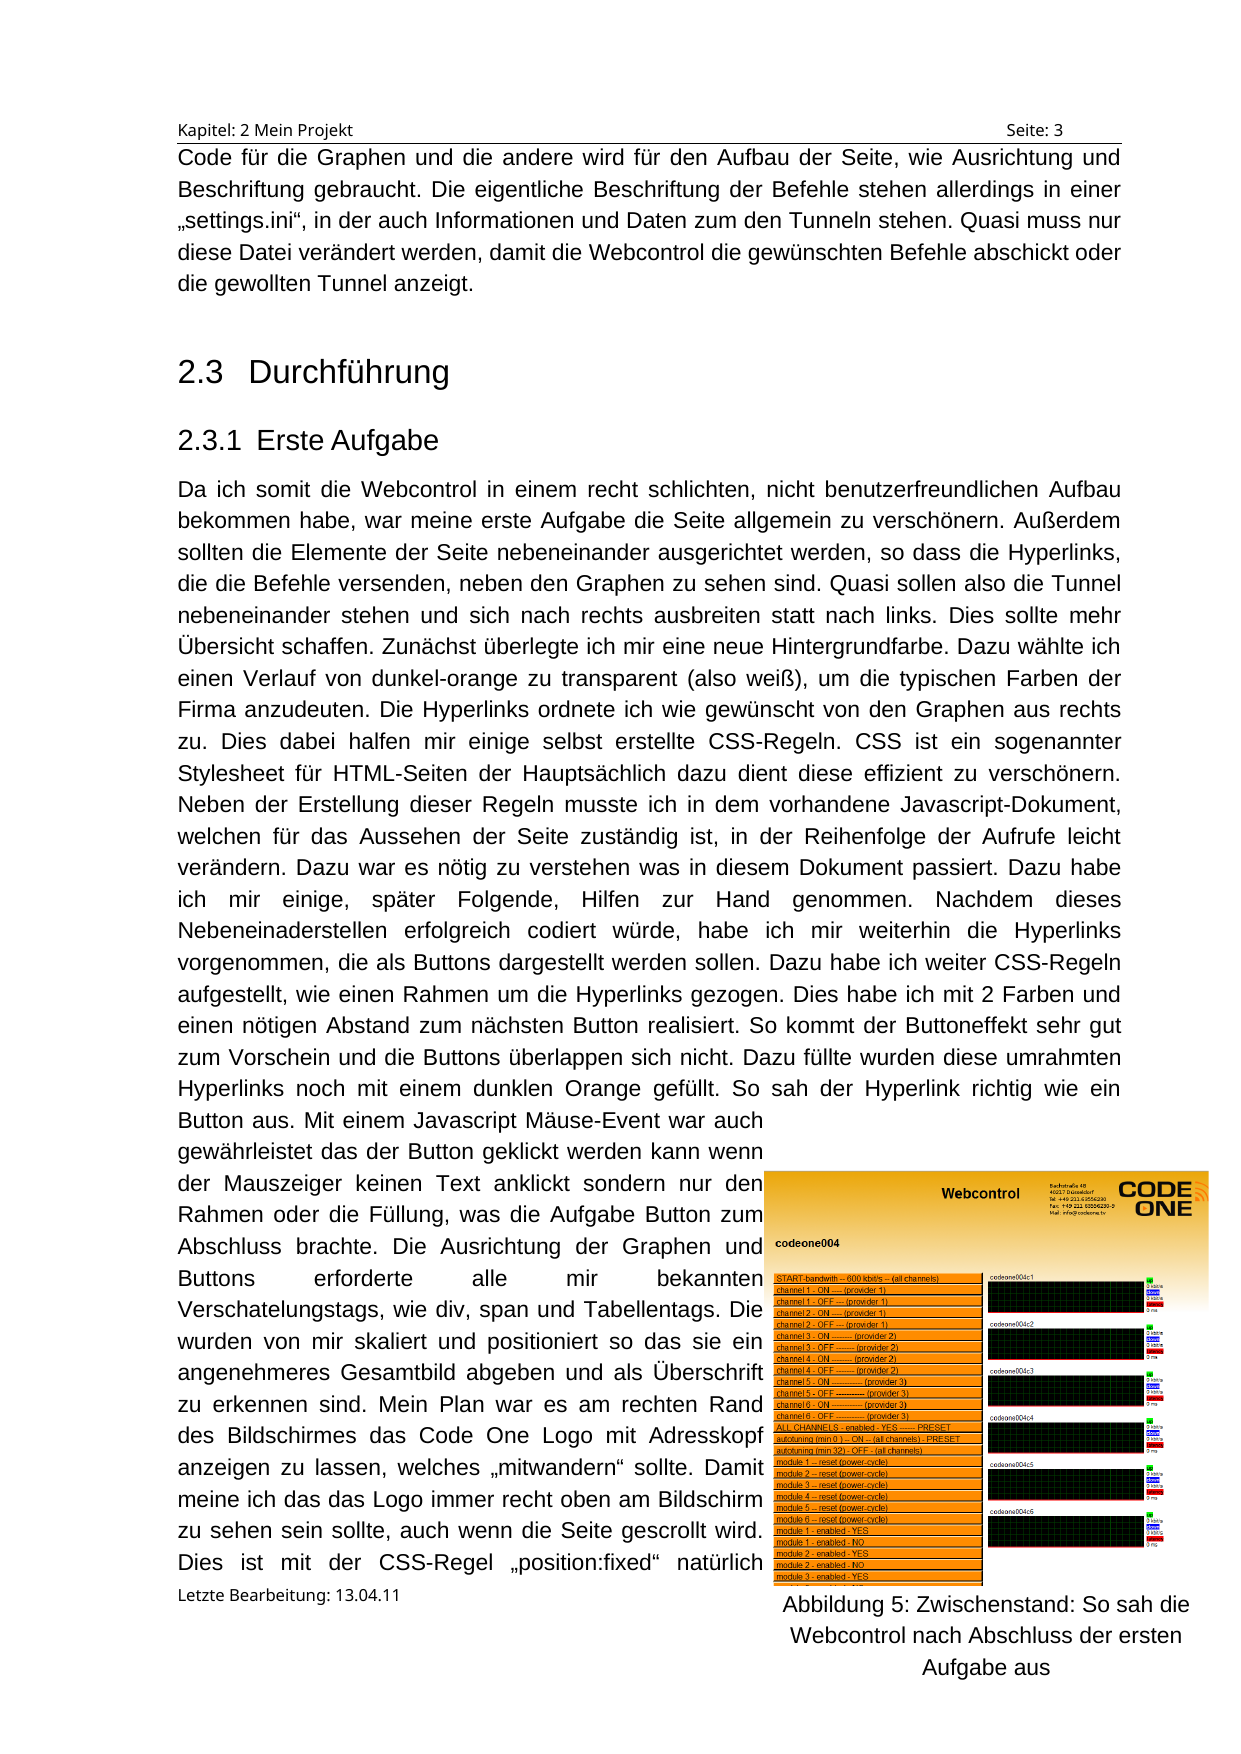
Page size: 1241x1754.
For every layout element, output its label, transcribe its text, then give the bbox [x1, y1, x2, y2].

subtitle Durchführung [177, 352, 1122, 390]
text Die Webseite besaß zunächst weißen Hintergrund auf dem verschiedene „Tunnel“ zu sehen waren. Tunnel beschreiben die Verbindung der 6 Module eines Routers zum Rechenzentrum. Über diesen Tunnel „läuft“ quasi das Videosignal. Jeder der Tunnel besitzt eine Bezeichnung, die über dem jeweiligen Tunnel in der Webcontrol angezeigt werden. Direkt darunter zeigen 6 Graphen den Zustand der dazugehörenden Module des Routers. Beschrieben werden dort graphisch die Up und Download werte und die Latenz des Videosignals. Die Latenz, Latenzzeit oder auch Verzögerungszeit beschreibt den Zeitraum zwischen einem verborgenen Ereignis und dem Eintreten einer sichtbaren Reaktion darauf. Die Latenz wird somit in Millisekunden angegeben. Der aktuelle Wert der Latenz aber auch der Up- und Download, dessen Einheit in kbit/s angegeben sind, kann jeweils neben den Graphen betrachtet werden. Zusätzlich sind die Graphen nochmals mit einer eigenen Überschrift beschriftet. Die Hyperlinks, die sich unter den Graphen befinden, sind die Steuerelemente der Module. Sie senden Befehle über das Netzwerk an den Encoder der diese interpretiert und aufführt. Dabei kann man beispielsweise einzelne Module an oder ausstellen oder einstellen, dass die Latenz eines Moduls sich nicht über einen Wert befinden darf. Die gesamte Webseite wird von einer „control.exe“ erstellt. Diese nimmt übernimmt den Inhalt zunächst zweier txt-Dateien, in denen Header und Schluss der Webseite in HTML-Code stehen. Der restliche Inhalt der Seite wird aus 2 Javascript Dateien „gebaut“. Dabei beinhaltet die eine Datei den Code für die Graphen und die andere wird für den Aufbau der Seite, wie Ausrichtung und Beschriftung gebraucht. Die eigentliche Beschriftung der Befehle stehen allerdings in einer „settings.ini“, in der auch Informationen und Daten zum den Tunneln stehen. Quasi muss nur diese Datei verändert werden, damit die Webcontrol die gewünschten Befehle abschickt oder die gewollten Tunnel anzeigt. [177, 144, 1122, 297]
subtitle Erste Aufgabe [177, 423, 1122, 456]
text Da ich somit die Webcontrol in einem recht schlichten, nicht benutzerfreundlichen Aufbau bekommen habe, war meine erste Aufgabe die Seite allgemein zu verschönern. Außerdem sollten die Elemente der Seite nebeneinander ausgerichtet werden, so dass die Hyperlinks, die die Befehle versenden, neben den Graphen zu sehen sind. Quasi sollen also die Tunnel nebeneinander stehen und sich nach rechts ausbreiten statt nach links. Dies sollte mehr Übersicht schaffen. Zunächst überlegte ich mir eine neue Hintergrundfarbe. Dazu wählte ich einen Verlauf von dunkel-orange zu transparent (also weiß), um die typischen Farben der Firma anzudeuten. Die Hyperlinks ordnete ich wie gewünscht von den Graphen aus rechts zu. Dies dabei halfen mir einige selbst erstellte CSS-Regeln. CSS ist ein sogenannter Stylesheet für HTML-Seiten der Hauptsächlich dazu dient diese effizient zu verschönern. Neben der Erstellung dieser Regeln musste ich in dem vorhandene Javascript-Dokument, welchen für das Aussehen der Seite zuständig ist, in der Reihenfolge der Aufrufe leicht verändern. Dazu war es nötig zu verstehen was in diesem Dokument passiert. Dazu habe ich mir einige, später Folgende, Hilfen zur Hand genommen. Nachdem dieses Nebeneinaderstellen erfolgreich codiert würde, habe ich mir weiterhin die Hyperlinks vorgenommen, die als Buttons dargestellt werden sollen. Dazu habe ich weiter CSS-Regeln aufgestellt, wie einen Rahmen um die Hyperlinks gezogen. Dies habe ich mit 2 Farben und einen nötigen Abstand zum nächsten Button realisiert. So kommt der Buttoneffekt sehr gut zum Vorschein und die Buttons überlappen sich nicht. Dazu füllte wurden diese umrahmten Hyperlinks noch mit einem dunklen Orange gefüllt. So sah der Hyperlink richtig wie ein Button aus. Mit einem Javascript Mäuse-Event war auch gewährleistet das der Button geklickt werden kann wenn der Mauszeiger keinen Text anklickt sondern nur den Rahmen oder die Füllung, was die Aufgabe Button zum Abschluss brachte. Die Ausrichtung der Graphen und Buttons erforderte alle mir bekannten Verschatelungstags, wie div, span und Tabellentags. Die wurden von mir skaliert und positioniert so das sie ein angenehmeres Gesamtbild abgeben und als Überschrift zu erkennen sind. Mein Plan war es am rechten Rand des Bildschirmes das Code One Logo mit Adresskopf anzeigen zu lassen, welches „mitwandern“ sollte. Damit meine ich das das Logo immer recht oben am Bildschirm zu sehen sein sollte, auch wenn die Seite gescrollt wird. Dies ist mit der CSS-Regel „position:fixed“ natürlich [177, 476, 1208, 1575]
text Abbildung 5: Zwischenstand: So sah die Webcontrol nach Abschluss der ersten Aufgabe aus [764, 1170, 1208, 1680]
